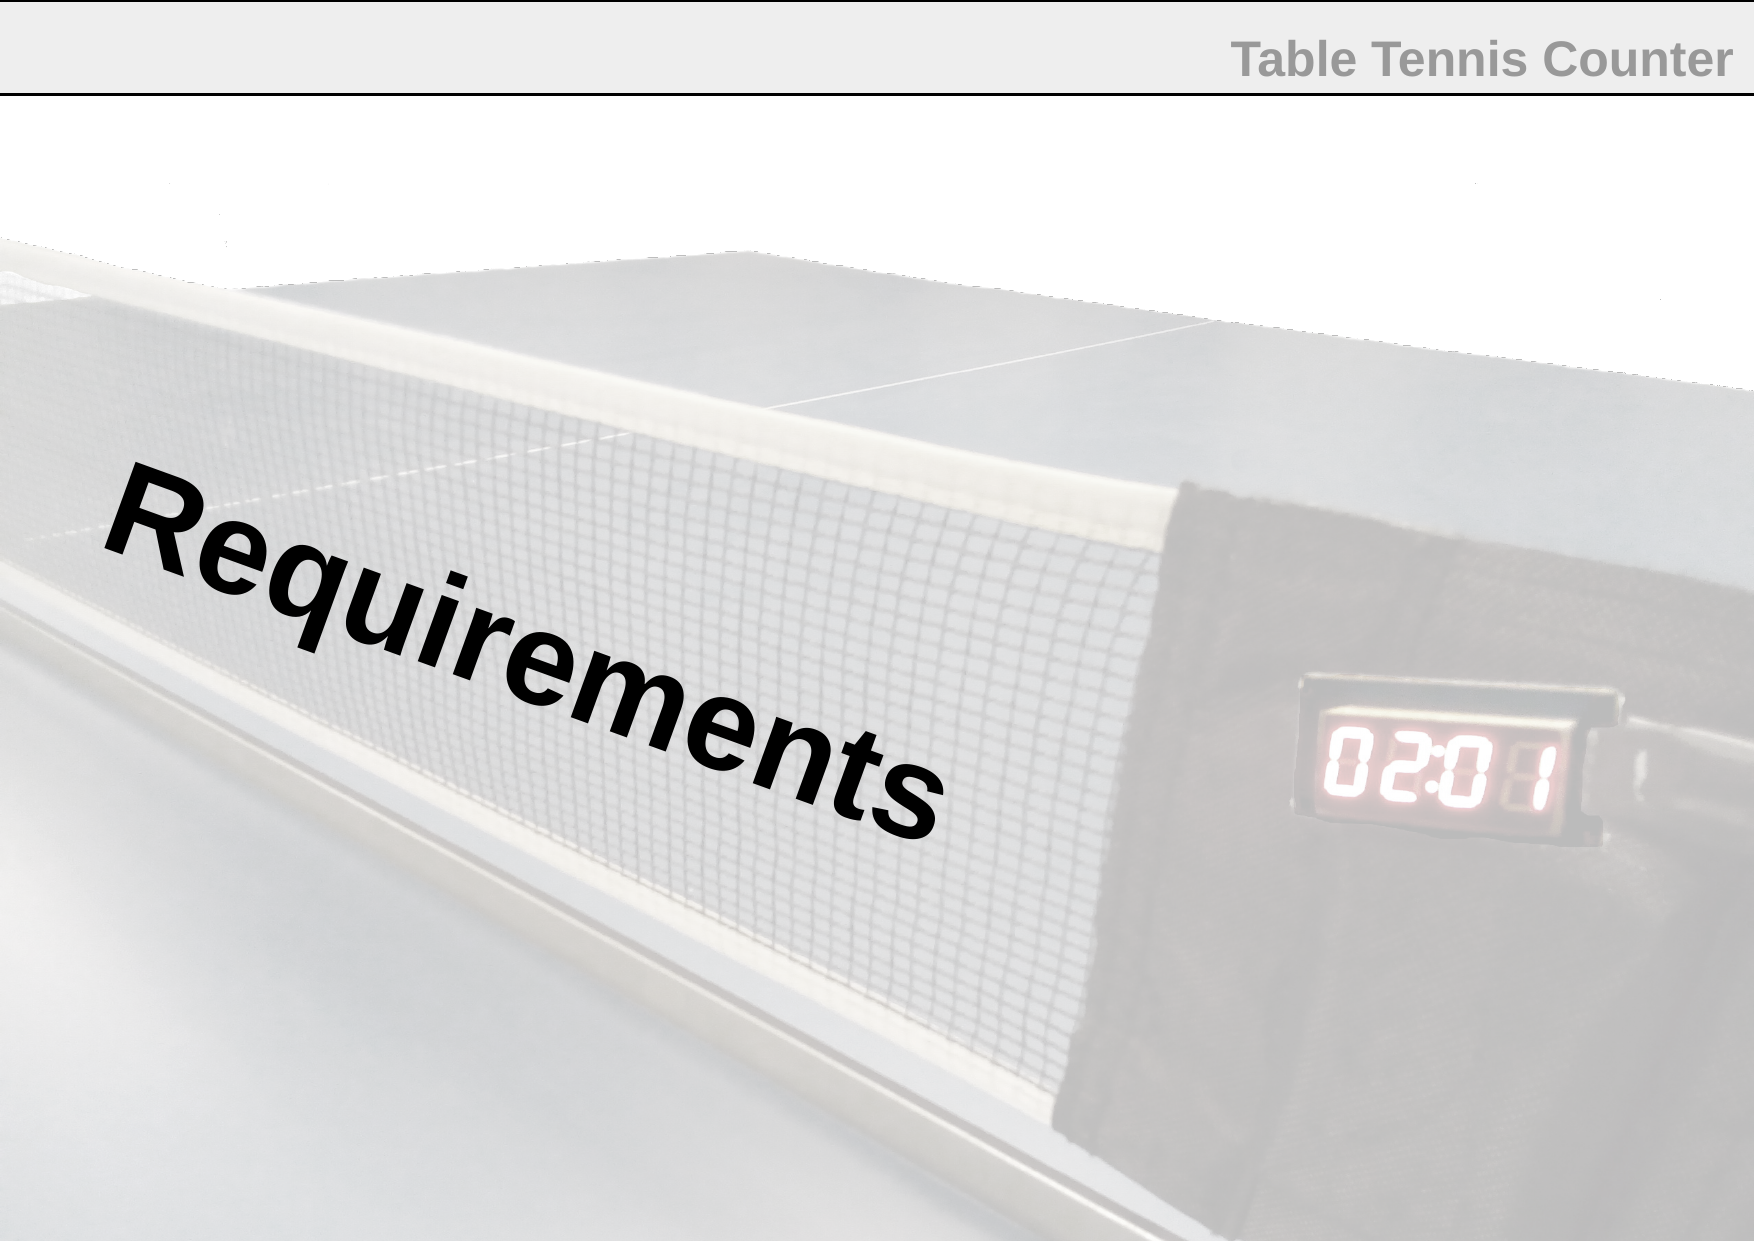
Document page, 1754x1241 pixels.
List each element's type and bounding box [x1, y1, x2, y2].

picture [0, 183, 1754, 1241]
